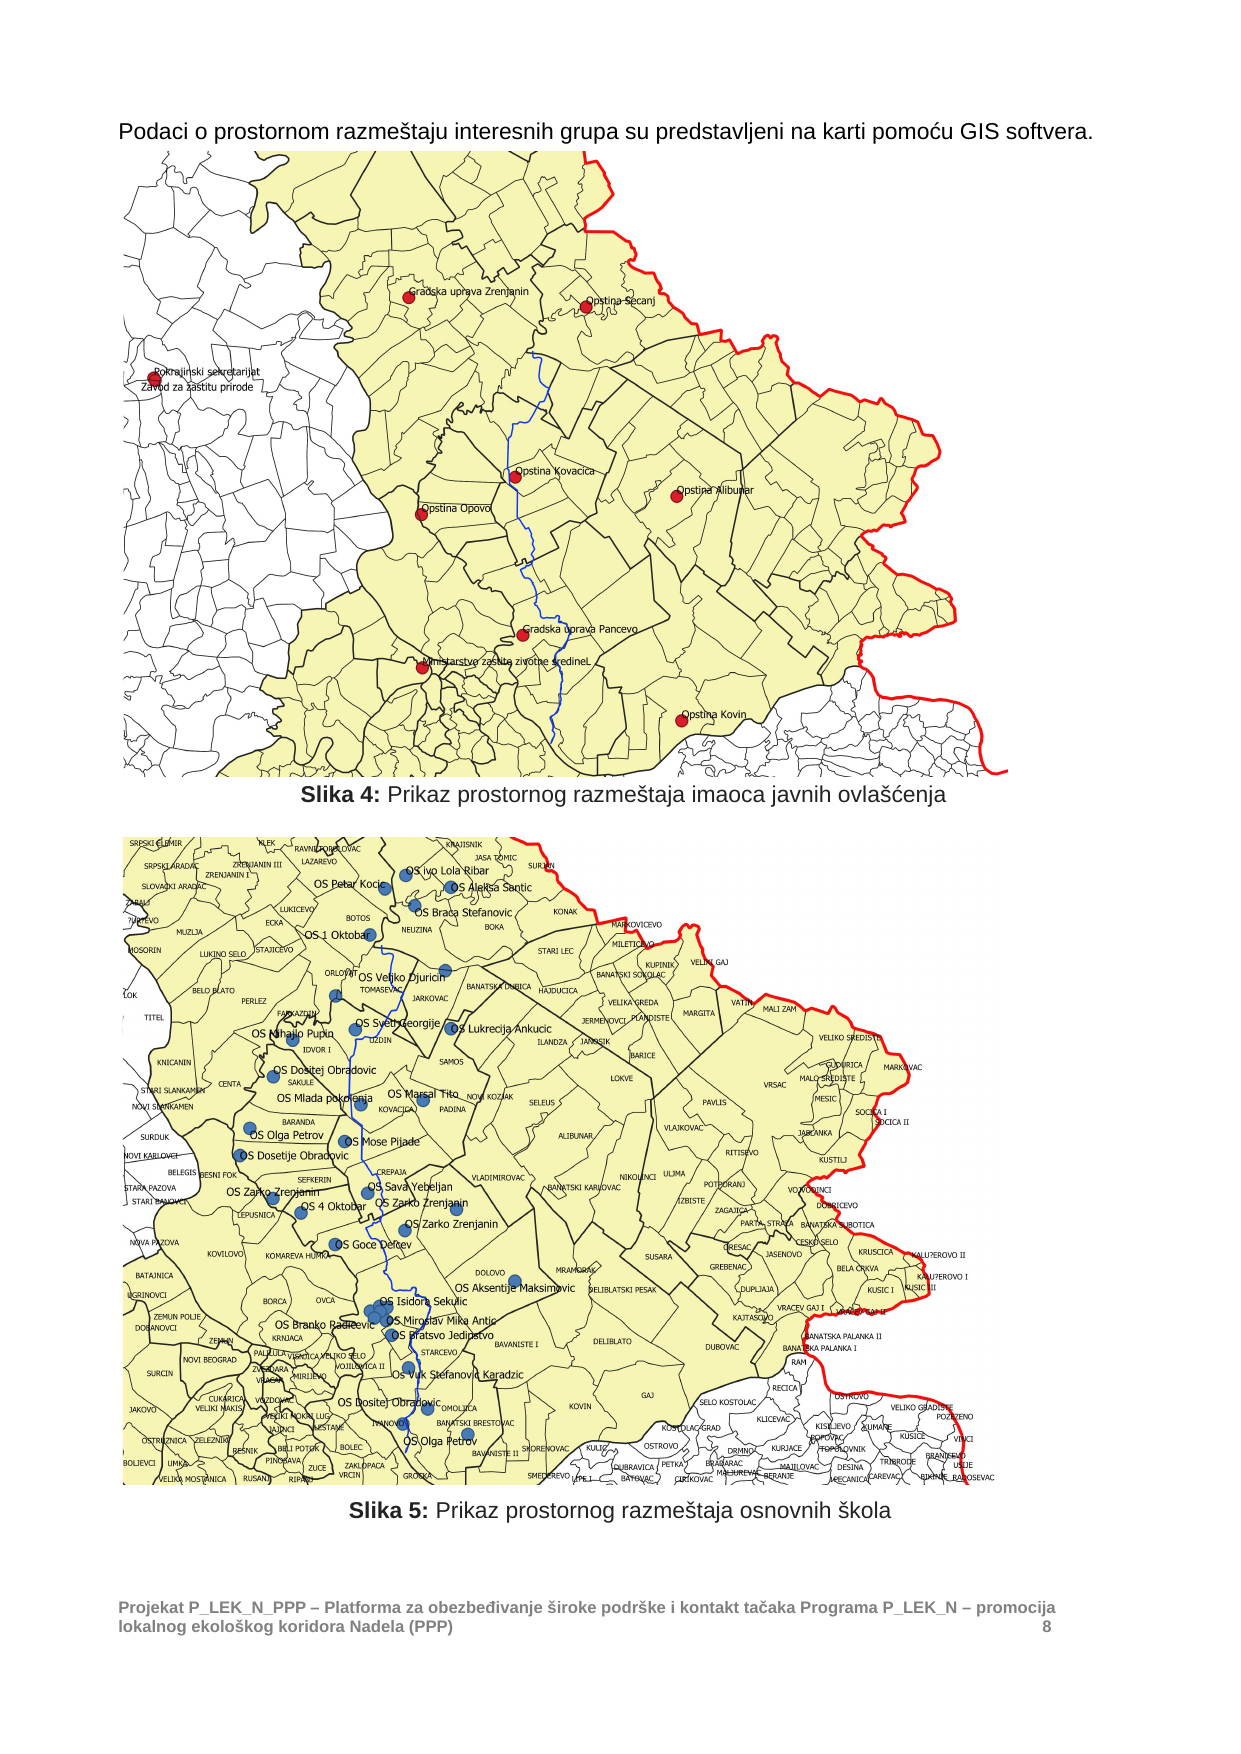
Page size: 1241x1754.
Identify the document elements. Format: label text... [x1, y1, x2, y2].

picture [122, 837, 1003, 1485]
picture [123, 151, 1008, 777]
text Slika 4: Prikaz prostornog razmeštaja imaoca javnih ovlašćenja [118, 163, 1122, 807]
text Slika 5: Prikaz prostornog razmeštaja osnovnih škola [118, 1497, 1122, 1524]
text Podaci o prostornom razmeštaju interesnih grupa su predstavljeni na karti pomoću GIS softvera. [118, 118, 1122, 144]
